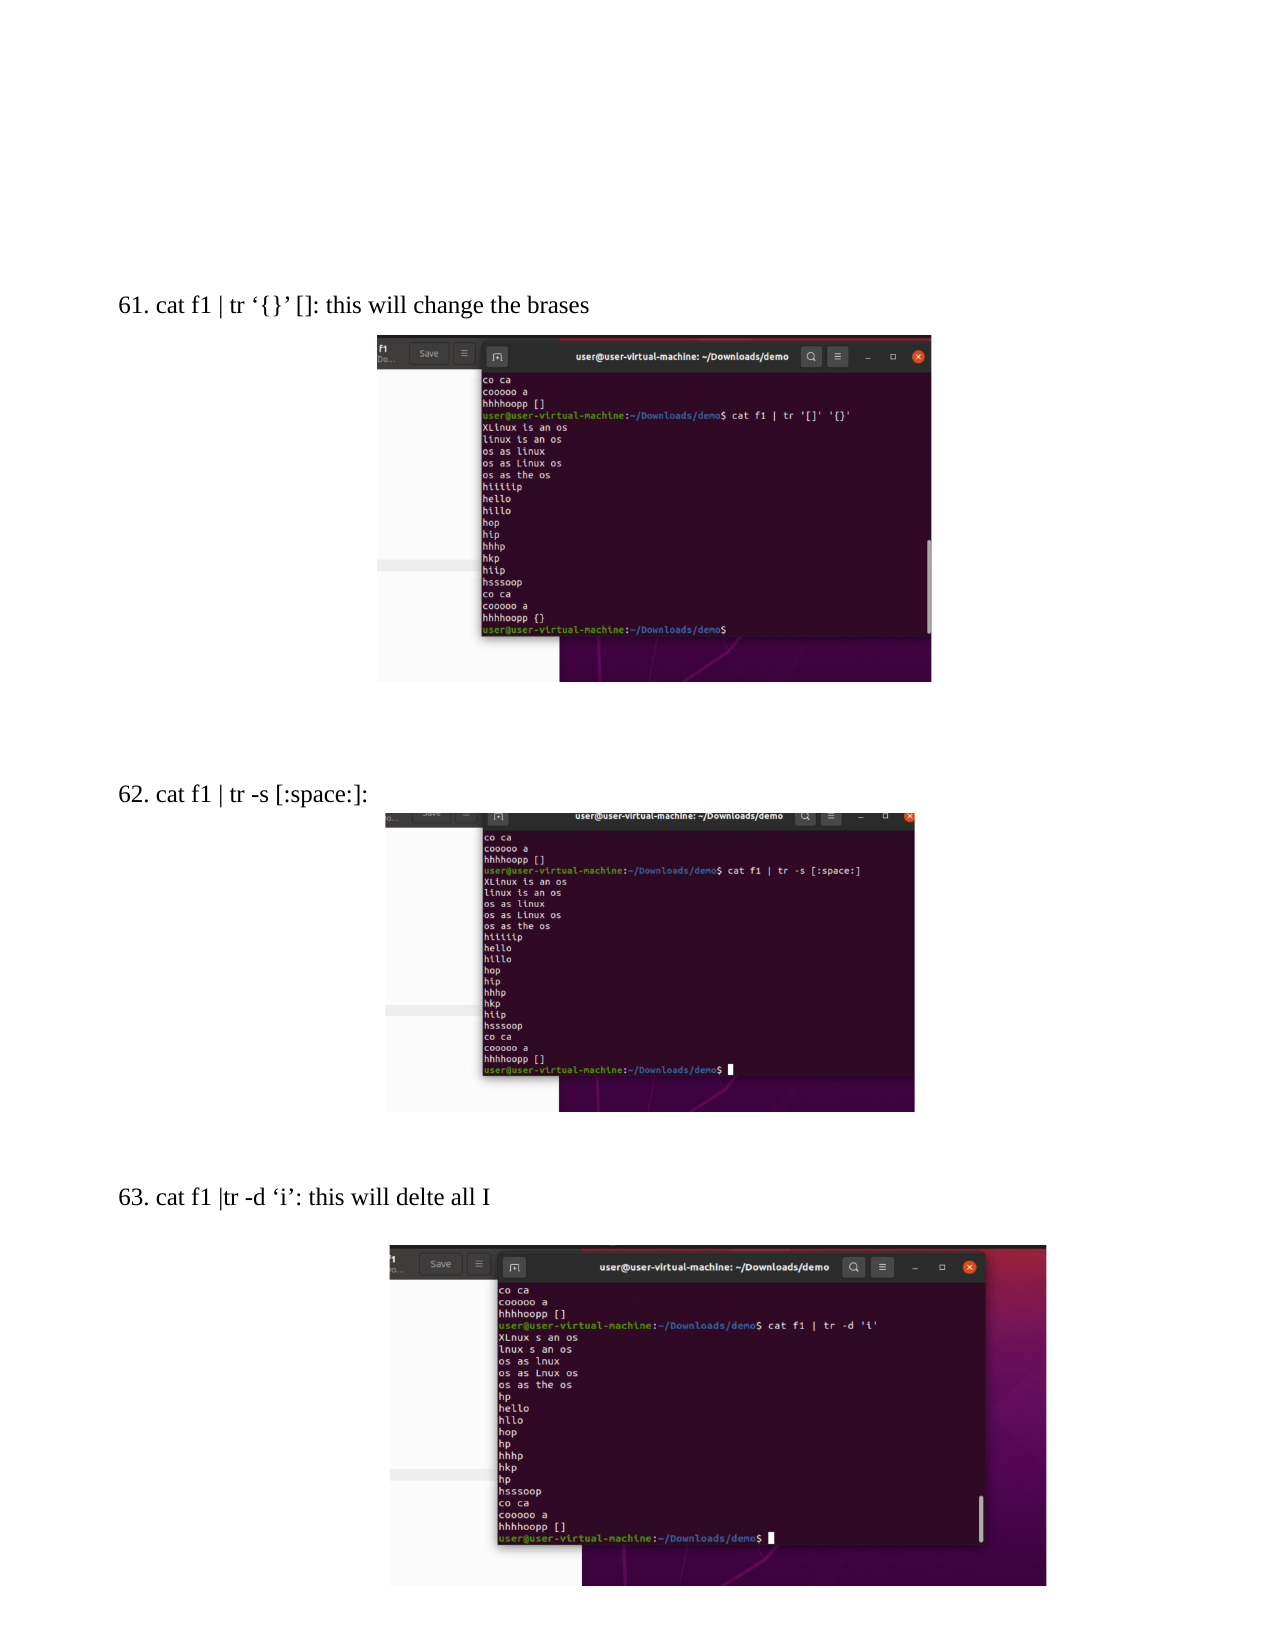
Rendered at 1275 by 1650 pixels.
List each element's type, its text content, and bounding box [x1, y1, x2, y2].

picture [385, 813, 915, 1112]
text 62. cat f1 | tr -s [:space:]: [118, 779, 1157, 808]
text 63. cat f1 |tr -d ‘i’: this will delte all I [118, 1182, 1157, 1211]
picture [389, 1245, 1047, 1586]
text 61. cat f1 | tr ‘{}’ []: this will change the brases [118, 291, 1157, 319]
picture [377, 335, 932, 682]
